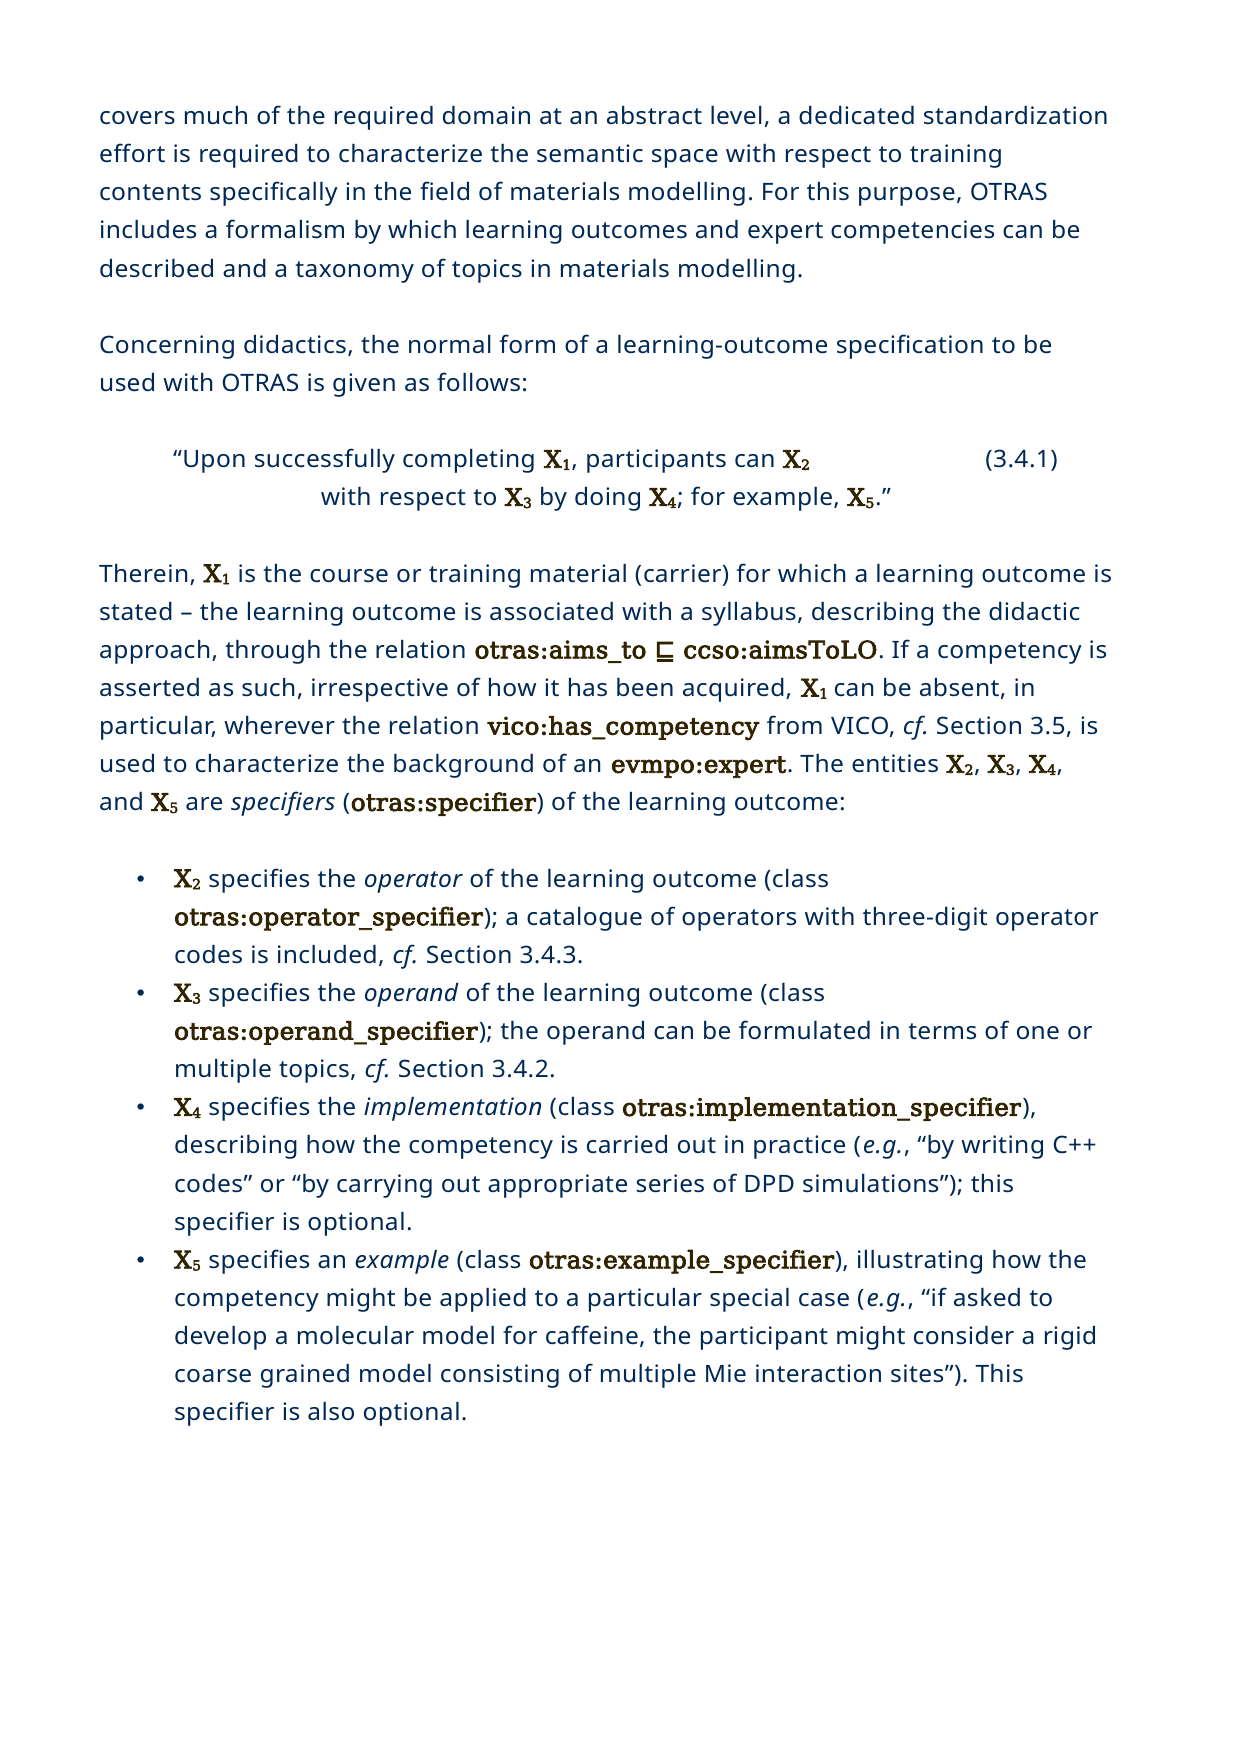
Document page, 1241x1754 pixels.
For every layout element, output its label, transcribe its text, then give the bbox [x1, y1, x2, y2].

list X5 specifies an example (class otras:example_specifier), illustrating how the competency might be applied to a particular special case (e.g., “if asked to develop a molecular model for caffeine, the participant might consider a rigid coarse grained model consisting of multiple Mie interaction sites”). This specifier is also optional. [136, 1243, 1114, 1428]
text Therein, X1 is the course or training material (carrier) for which a learning outcome is stated – the learning outcome is associated with a syllabus, describing the didactic approach, through the relation otras:aims_to ⊑ ccso:aimsToLO. If a competency is asserted as such, irrespective of how it has been acquired, X1 can be absent, in particular, wherever the relation vico:has_competency from VICO, cf. Section 3.5, is used to characterize the background of an evmpo:expert. The entities X2, X3, X4, and X5 are specifiers (otras:specifier) of the learning outcome: [99, 556, 1114, 818]
list X4 specifies the implementation (class otras:implementation_specifier), describing how the competency is carried out in practice (e.g., “by writing C++ codes” or “by carrying out appropriate series of DPD simulations”); this specifier is optional. [136, 1090, 1114, 1237]
text Concerning didactics, the normal form of a learning-outcome specification to be used with OTRAS is given as follows: [99, 328, 1114, 398]
list X3 specifies the operand of the learning outcome (class otras:operand_specifier); the operand can be formulated in terms of one or multiple topics, cf. Section 3.4.2. [136, 976, 1114, 1085]
text “Upon successfully completing X1, participants can X2 (3.4.1) with respect to X3 by doing X4; for example, X5.” [99, 442, 1114, 513]
text covers much of the required domain at an abstract level, a dedicated standardization effort is required to characterize the semantic space with respect to training contents specifically in the field of materials modelling. For this purpose, OTRAS includes a formalism by which learning outcomes and expert competencies can be described and a taxonomy of topics in materials modelling. [99, 99, 1114, 284]
list X2 specifies the operator of the learning outcome (class otras:operator_specifier); a catalogue of operators with three-digit operator codes is included, cf. Section 3.4.3. [136, 861, 1114, 970]
